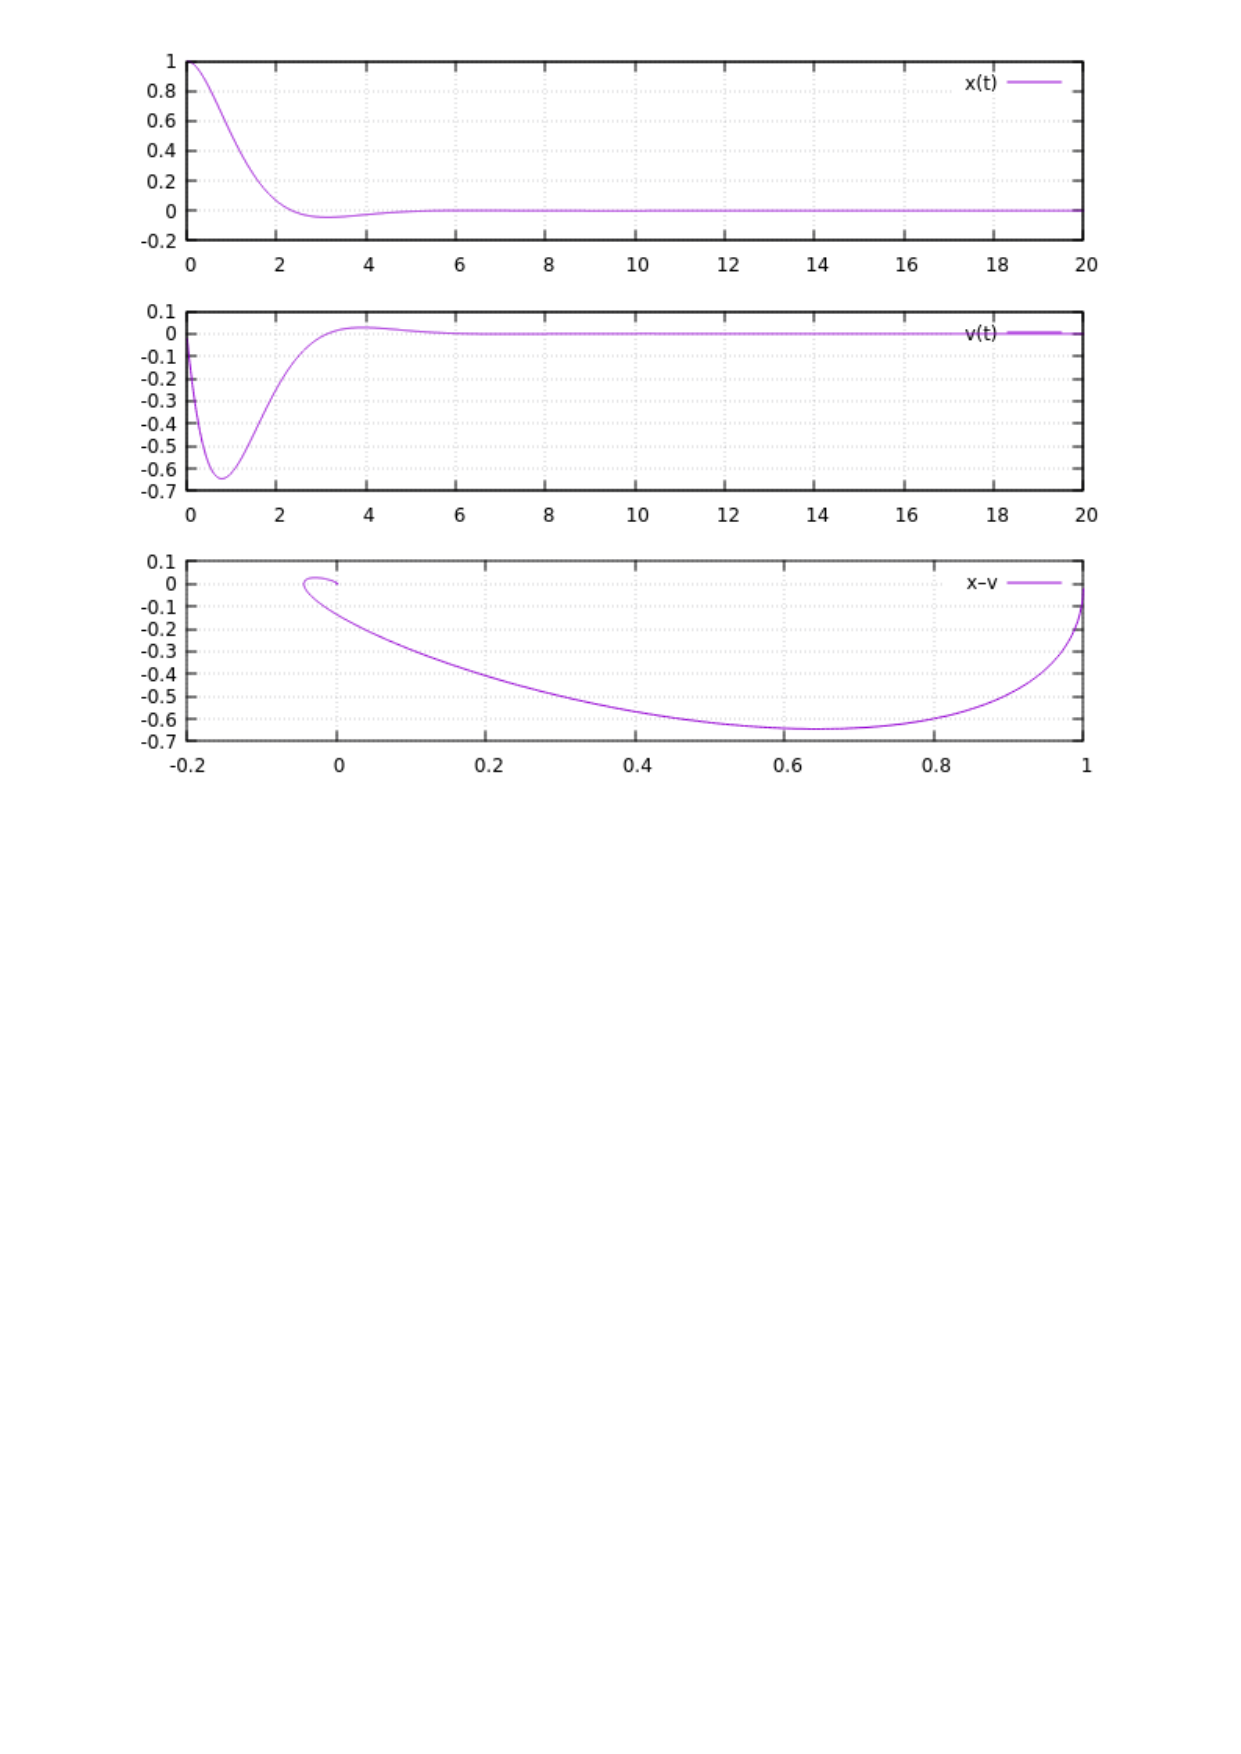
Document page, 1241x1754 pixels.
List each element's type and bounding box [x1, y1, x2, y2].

picture [115, 37, 1116, 788]
